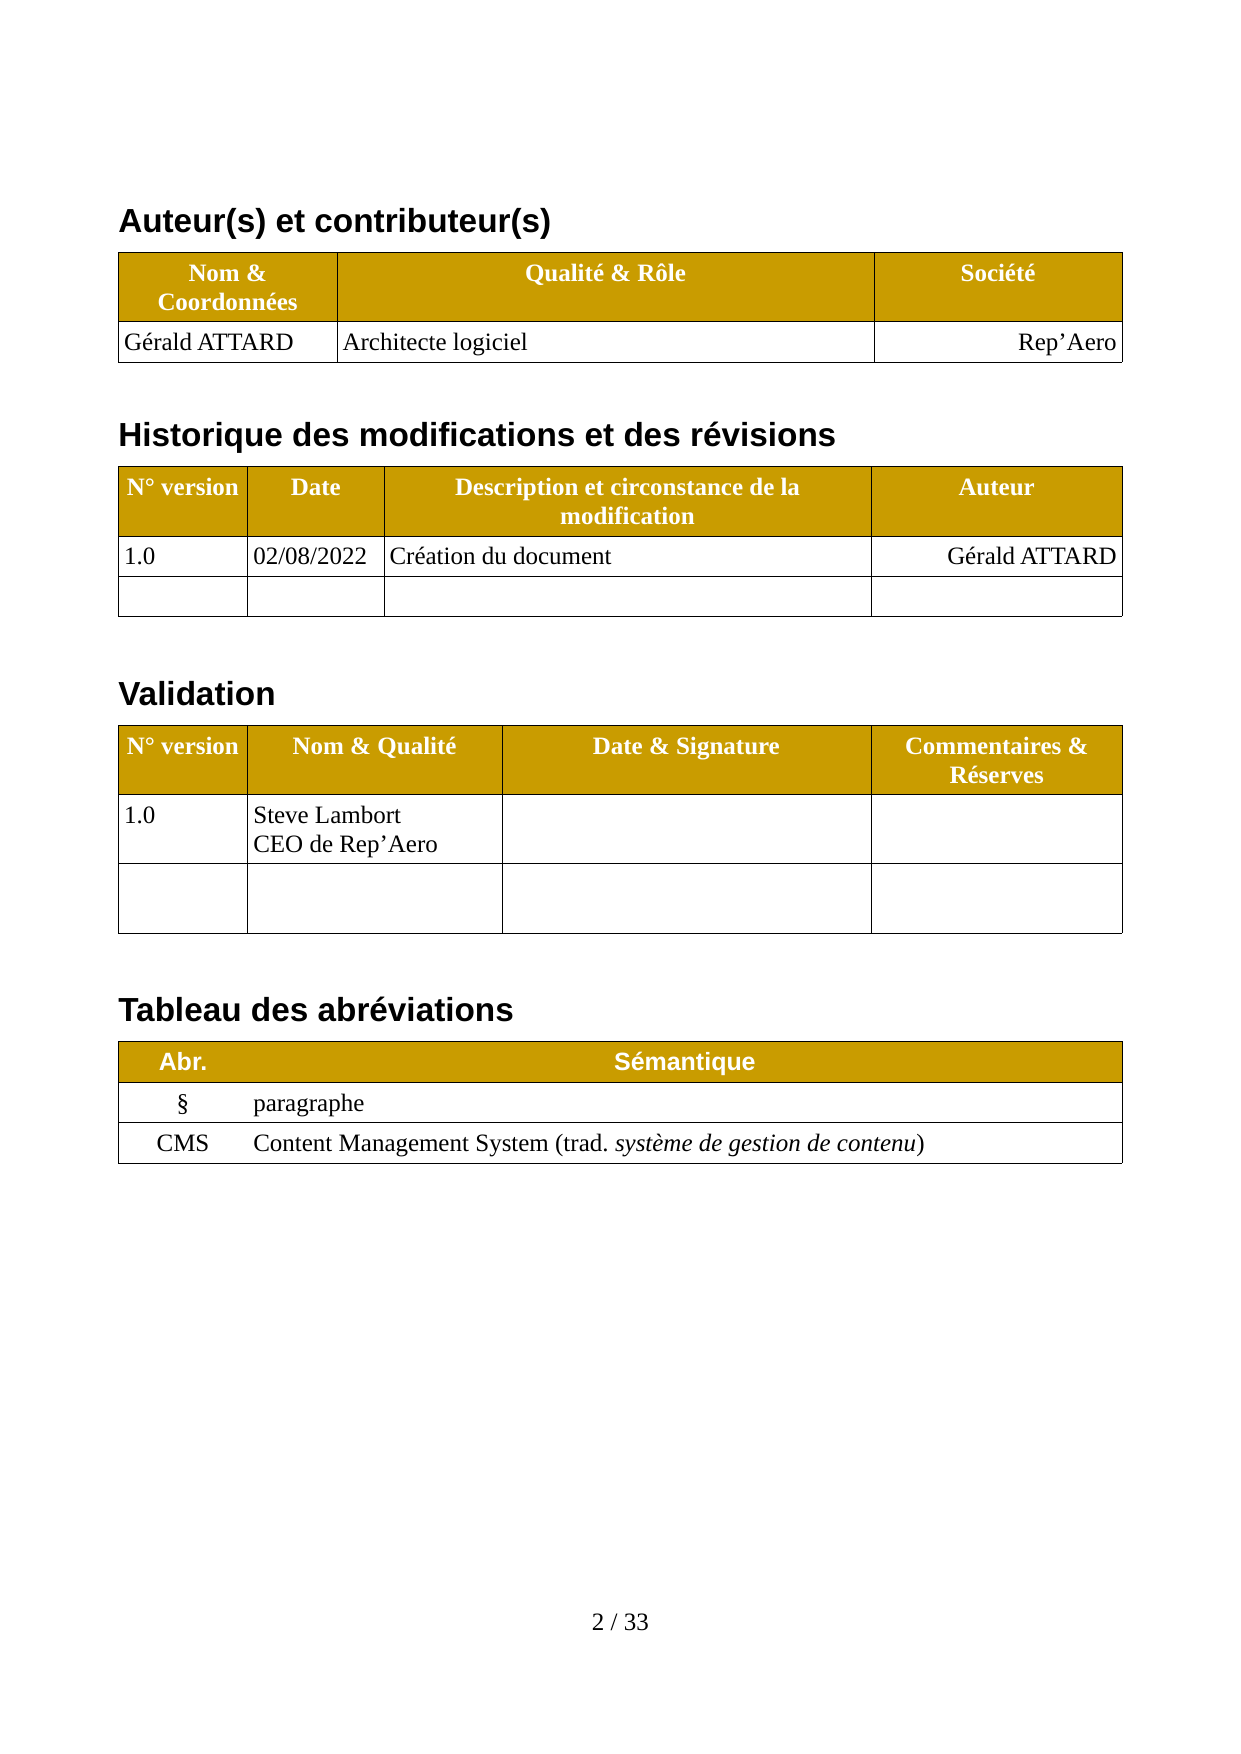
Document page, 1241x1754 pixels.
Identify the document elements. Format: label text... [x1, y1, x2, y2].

table_cell § [119, 1083, 247, 1122]
table_header Auteur [872, 467, 1122, 536]
table_header N° version [119, 467, 247, 536]
table_header Date & Signature [503, 726, 871, 794]
table_cell Gérald ATTARD [119, 322, 337, 362]
table_cell 1.0 [119, 537, 247, 576]
table_header Nom & Qualité [248, 726, 502, 794]
table_cell [248, 864, 502, 932]
table_header Nom & Coordonnées [119, 253, 337, 321]
table_cell [385, 577, 871, 616]
table_cell [119, 864, 247, 932]
table_header N° version [119, 726, 247, 794]
table_cell [248, 577, 384, 616]
table_header Abr. [119, 1042, 247, 1082]
table_cell Content Management System (trad. système de gestion de contenu) [247, 1123, 1122, 1162]
table_header Description et circonstance de la modification [385, 467, 871, 536]
table_cell [872, 795, 1122, 863]
table_cell 02/08/2022 [248, 537, 384, 576]
table_cell CMS [119, 1123, 247, 1162]
table_cell Steve Lambort CEO de Rep’Aero [248, 795, 502, 863]
table_cell Gérald ATTARD [872, 537, 1122, 576]
subtitle Validation [118, 674, 1122, 713]
table_cell [872, 864, 1122, 932]
table_cell Création du document [385, 537, 871, 576]
table_header Commentaires & Réserves [872, 726, 1122, 794]
table_header Qualité & Rôle [338, 253, 874, 321]
table_cell 1.0 [119, 795, 247, 863]
table_cell paragraphe [247, 1083, 1122, 1122]
table_cell [119, 577, 247, 616]
subtitle Auteur(s) et contributeur(s) [118, 201, 1122, 240]
subtitle Historique des modifications et des révisions [118, 416, 1122, 454]
table_cell Rep’Aero [875, 322, 1122, 362]
subtitle Tableau des abréviations [118, 991, 1122, 1029]
table_cell [503, 864, 871, 932]
table_header Société [875, 253, 1122, 321]
table_header Sémantique [247, 1042, 1122, 1082]
table_header Date [248, 467, 384, 536]
table_cell [503, 795, 871, 863]
table_cell [872, 577, 1122, 616]
table_cell Architecte logiciel [338, 322, 874, 362]
